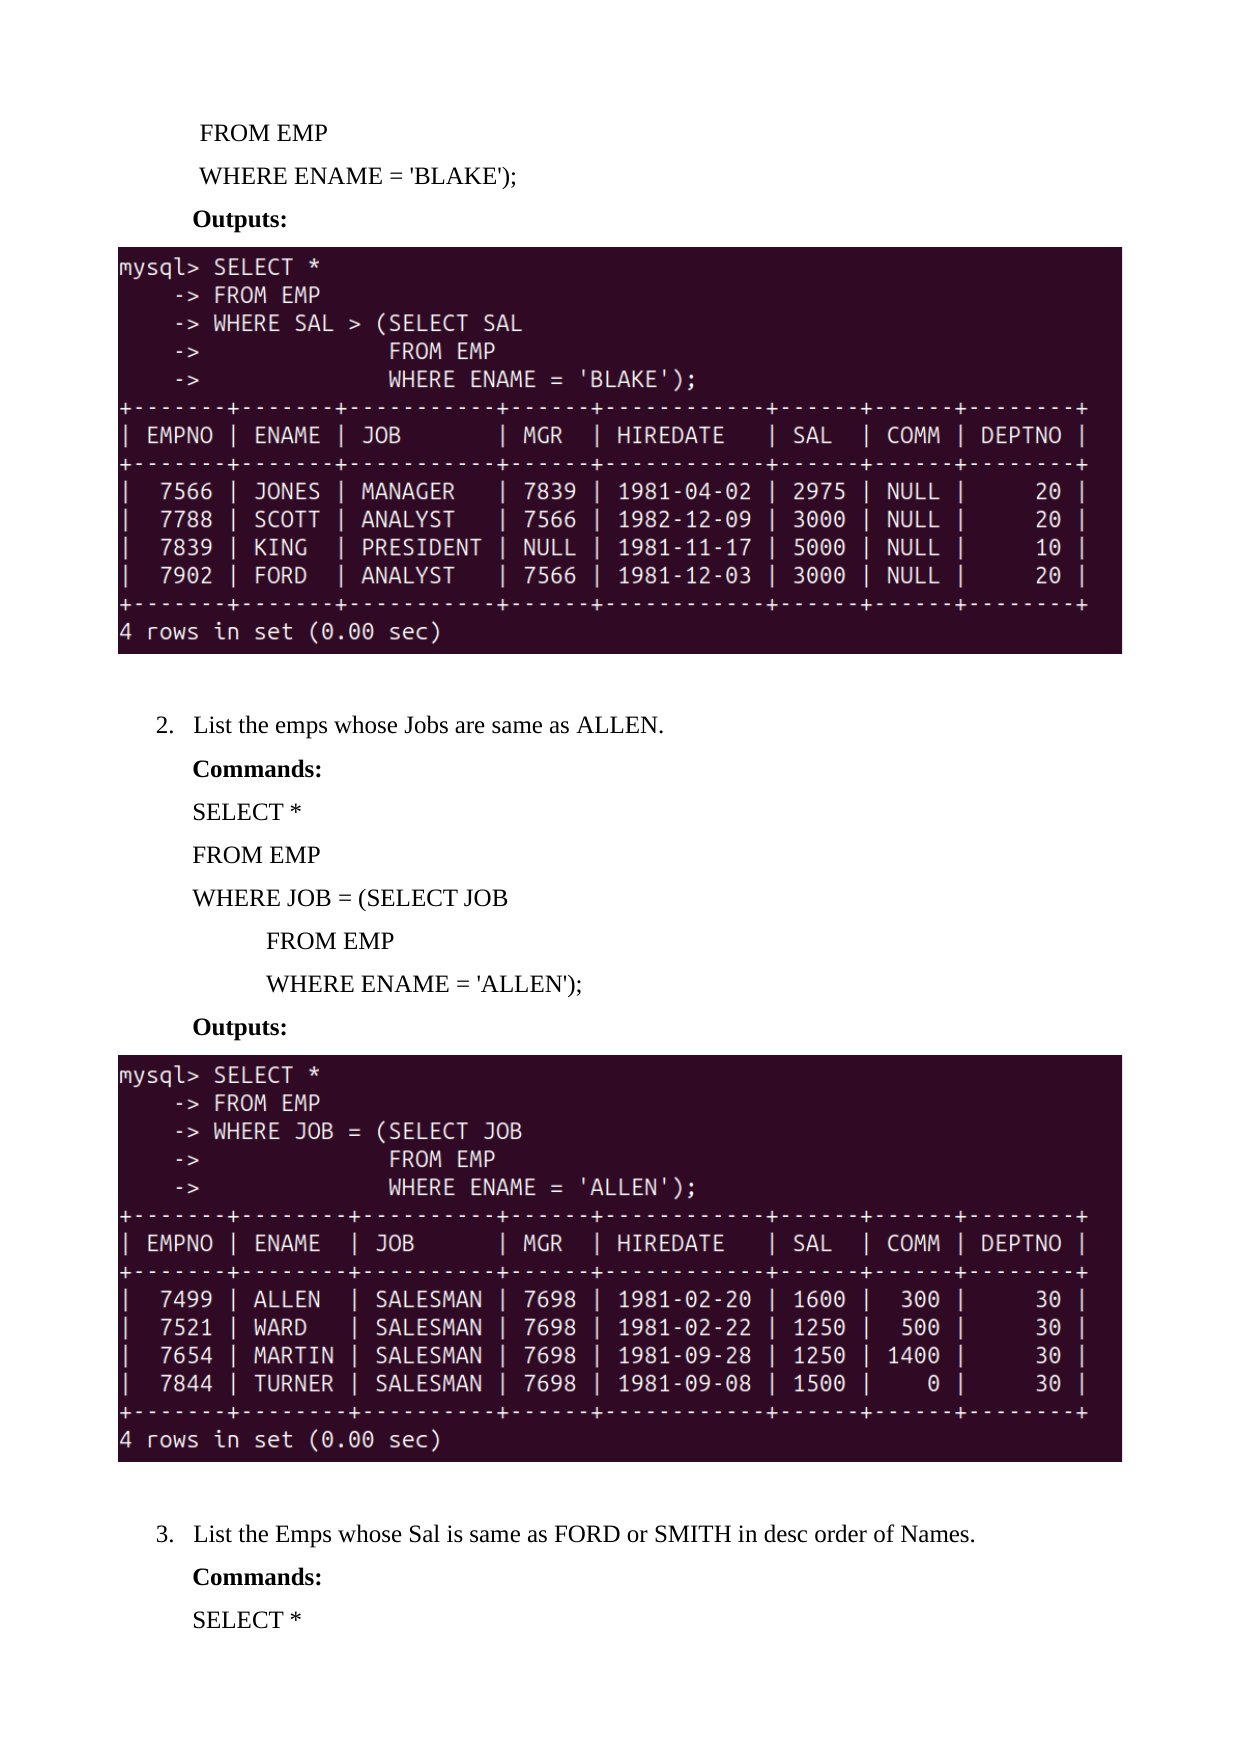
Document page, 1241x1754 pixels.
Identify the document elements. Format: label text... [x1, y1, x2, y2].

text WHERE ENAME = 'ALLEN'); [118, 969, 1122, 998]
text Commands: [118, 1562, 1122, 1591]
list List the Emps whose Sal is same as FORD or SMITH in desc order of Names. [156, 1519, 1122, 1547]
picture [118, 1055, 1123, 1462]
text FROM EMP [118, 840, 1122, 869]
text SELECT * [118, 1605, 1122, 1634]
list List the emps whose Jobs are same as ALLEN. [156, 711, 1122, 739]
text SELECT * [118, 797, 1122, 826]
text Outputs: [118, 1012, 1122, 1041]
text FROM EMP [118, 118, 1122, 147]
text Outputs: [118, 204, 1122, 233]
text FROM EMP [118, 926, 1122, 955]
text WHERE JOB = (SELECT JOB [118, 883, 1122, 912]
text Commands: [118, 754, 1122, 782]
text WHERE ENAME = 'BLAKE'); [118, 161, 1122, 190]
picture [118, 247, 1123, 654]
